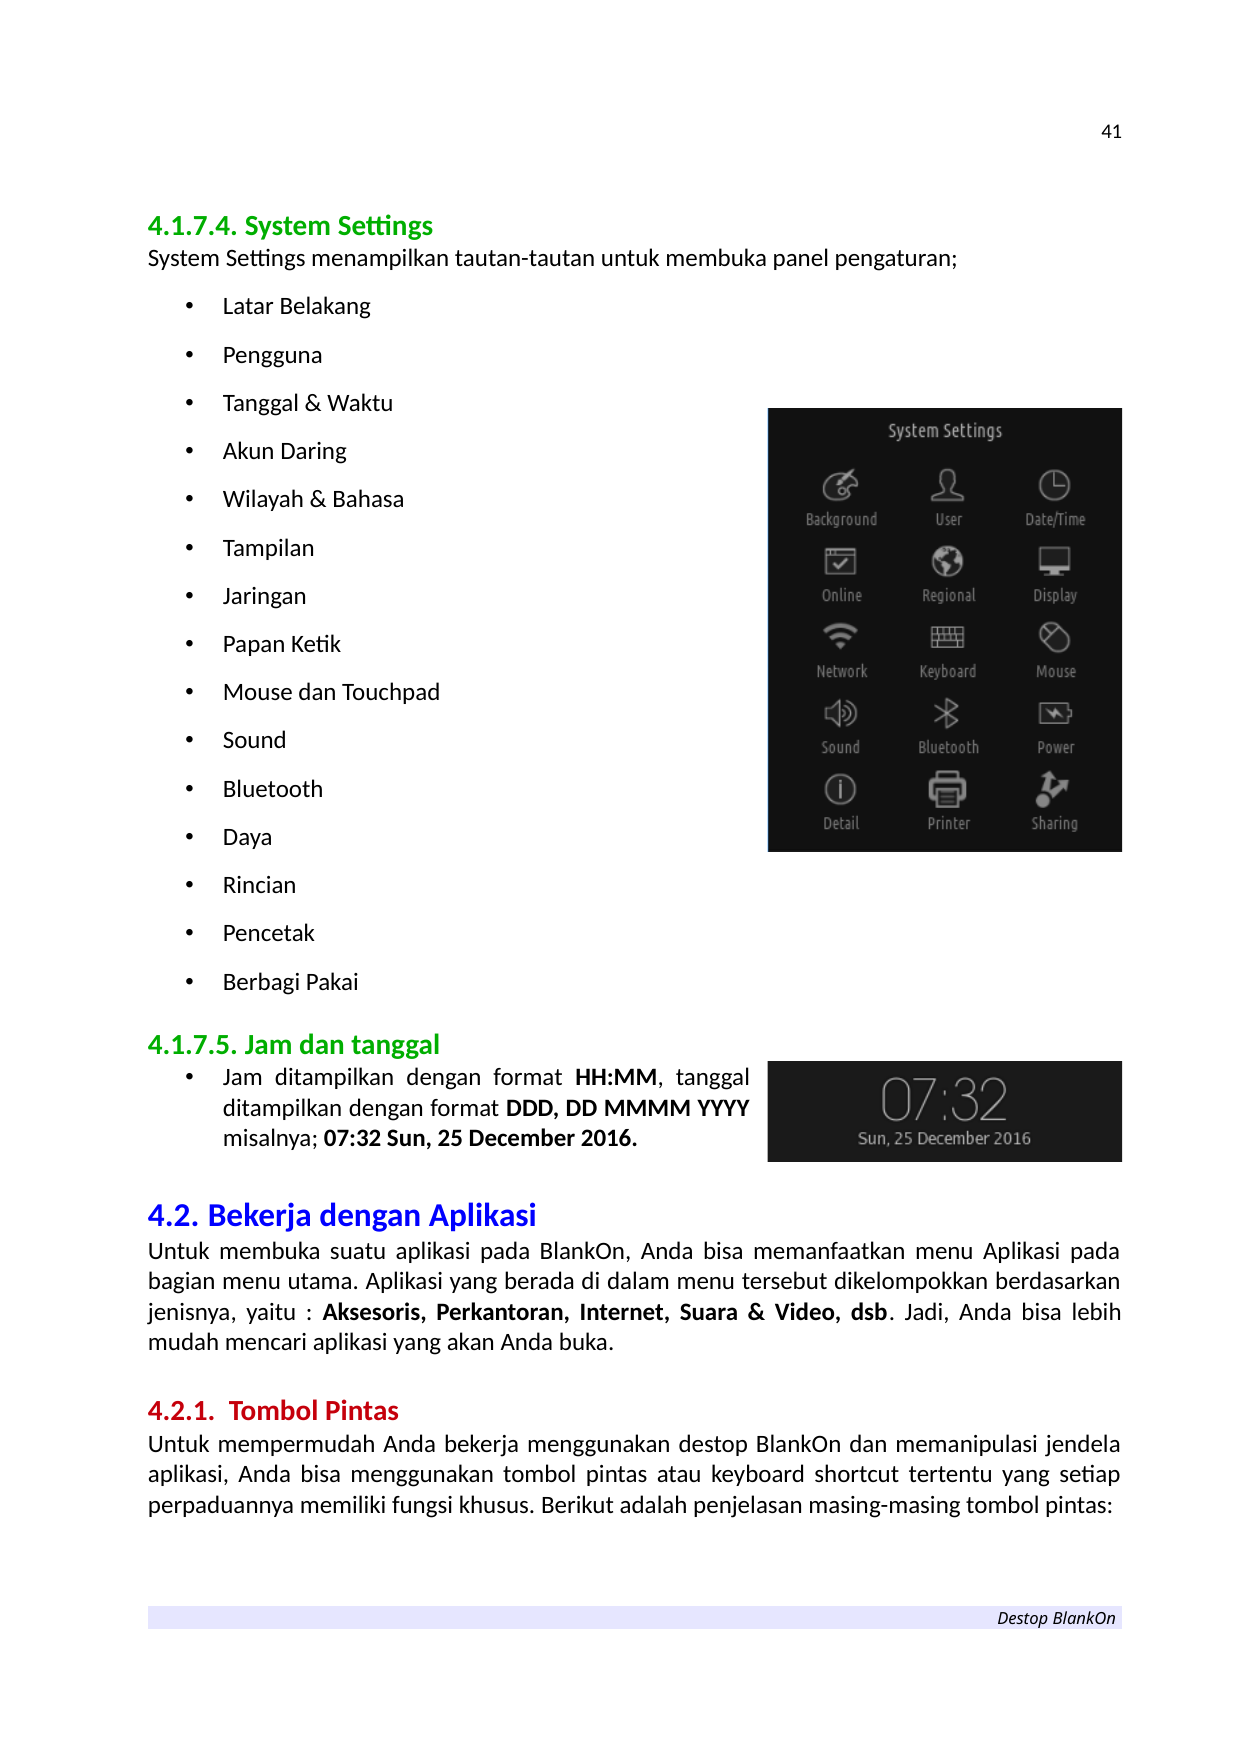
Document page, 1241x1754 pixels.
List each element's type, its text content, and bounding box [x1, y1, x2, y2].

list Wilayah & Bahasa [185, 483, 767, 514]
list Rincian [185, 869, 1122, 900]
text Untuk membuka suatu aplikasi pada BlankOn, Anda bisa memanfaatkan menu Aplikasi pada bagian menu utama. Aplikasi yang berada di dalam menu tersebut dikelompokkan berdasarkan jenisnya, yaitu : Aksesoris, Perkantoran, Internet, Suara & Video, dsb. Jadi, Anda bisa lebih mudah mencari aplikasi yang akan Anda buka. [148, 1235, 1122, 1357]
subtitle Jam dan tanggal [148, 1026, 1122, 1061]
list Bluetooth [185, 773, 767, 803]
subtitle Tombol Pintas [148, 1392, 1122, 1428]
list Mouse dan Touchpad [185, 676, 767, 707]
list Akun Daring [185, 435, 767, 466]
picture [767, 1061, 1123, 1162]
list Sound [185, 724, 767, 755]
subtitle System Settings [148, 207, 1122, 242]
subtitle Bekerja dengan Aplikasi [148, 1194, 1122, 1235]
list Pengguna [185, 339, 1122, 369]
list Jaringan [185, 580, 767, 610]
list Papan Ketik [185, 628, 767, 659]
list Tampilan [185, 532, 767, 562]
list Berbagi Pakai [185, 966, 1122, 996]
list Tanggal & Waktu [185, 387, 1122, 417]
list Daya [185, 821, 767, 852]
text System Settings menampilkan tautan-tautan untuk membuka panel pengaturan; [148, 242, 1122, 273]
list Pencetak [185, 917, 1122, 948]
list Latar Belakang [185, 291, 1122, 321]
text Untuk mempermudah Anda bekerja menggunakan destop BlankOn dan memanipulasi jendela aplikasi, Anda bisa menggunakan tombol pintas atau keyboard shortcut tertentu yang setiap perpaduannya memiliki fungsi khusus. Berikut adalah penjelasan masing-masing tombol pintas: [148, 1428, 1122, 1520]
picture [767, 408, 1123, 852]
list Jam ditampilkan dengan format HH:MM, tanggal ditampilkan dengan format DDD, DD MMMM YYYY misalnya; 07:32 Sun, 25 December 2016. [185, 1061, 767, 1153]
